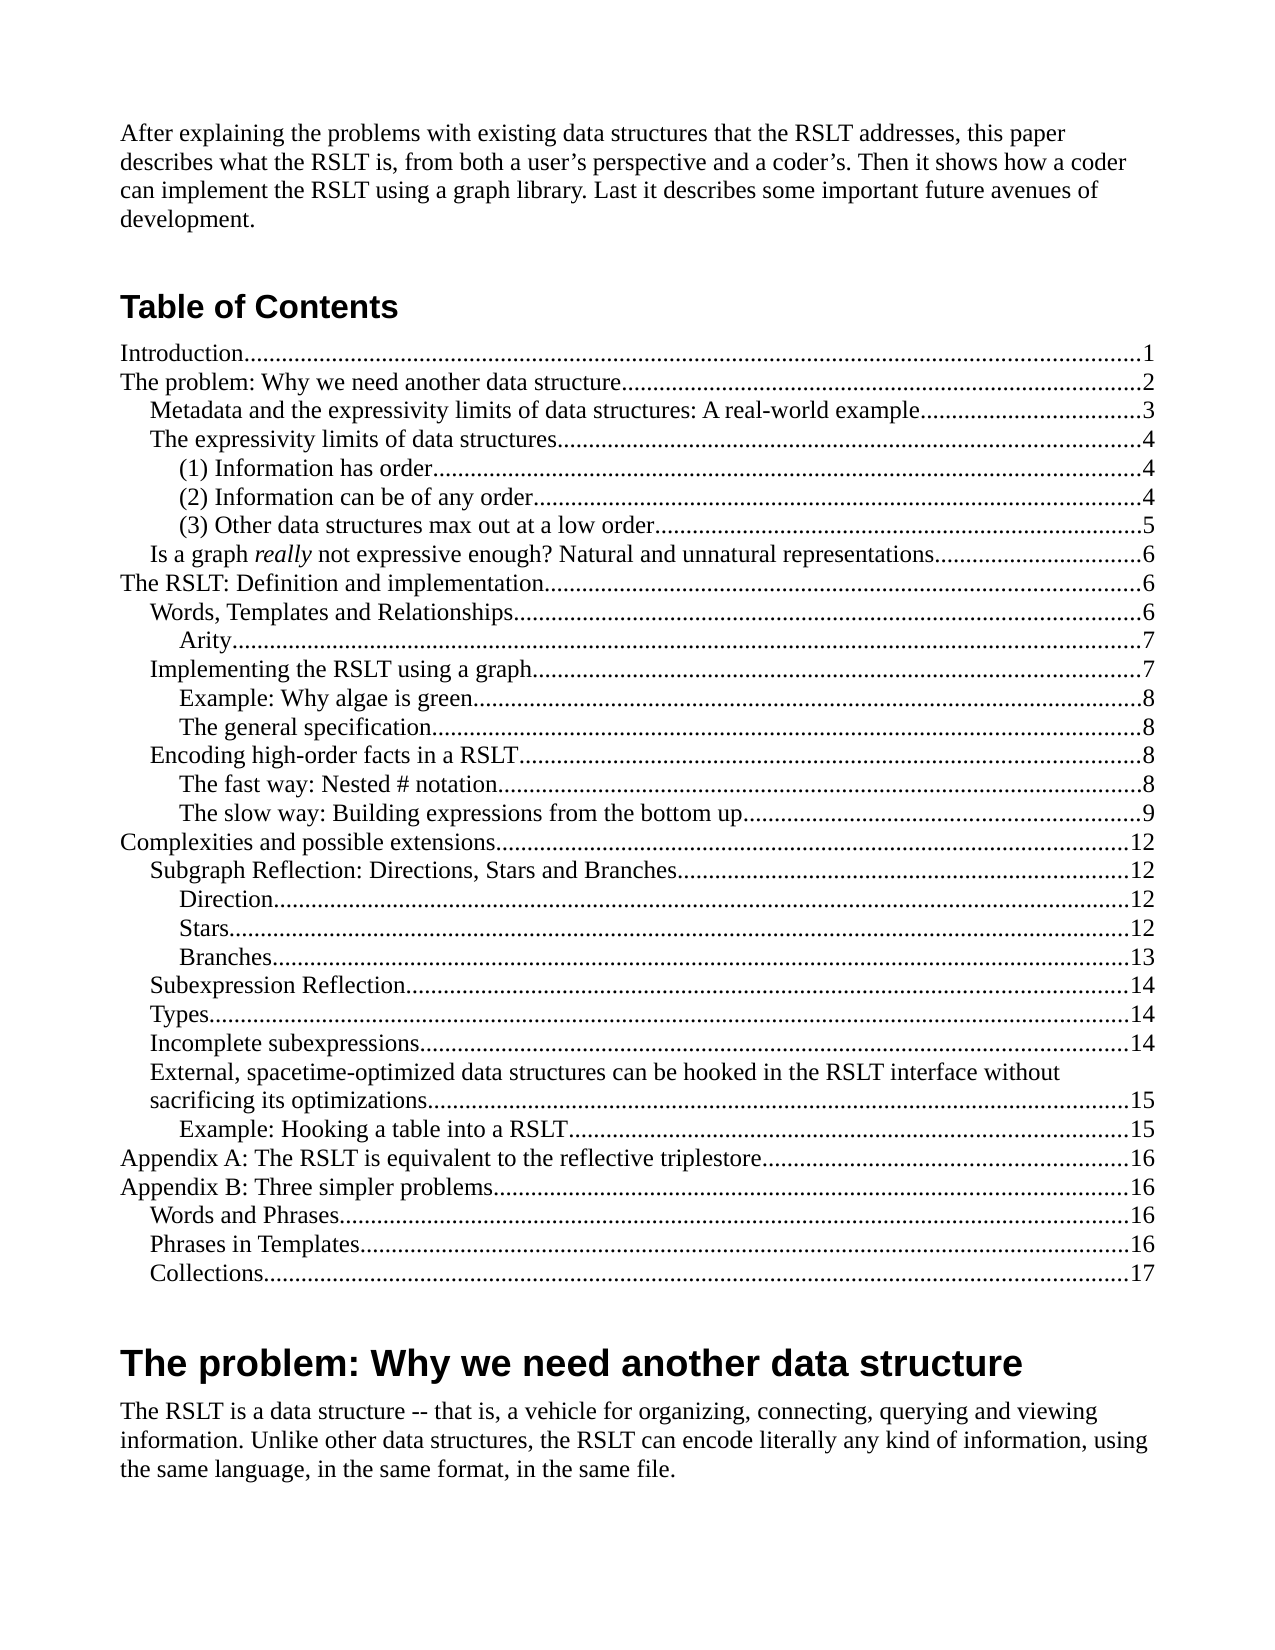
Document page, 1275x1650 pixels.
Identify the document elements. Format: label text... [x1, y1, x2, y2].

text Is a graph really not expressive enough? Natural and unnatural representations. 6 [149, 539, 1155, 568]
text Encoding high-order facts in a RSLT 8 [149, 740, 1155, 769]
text Appendix B: Three simpler problems 16 [120, 1172, 1155, 1200]
text Arity 7 [179, 625, 1155, 654]
text Words, Templates and Relationships 6 [149, 597, 1155, 625]
text Implementing the RSLT using a graph 7 [149, 654, 1155, 683]
text Complexities and possible extensions 12 [120, 827, 1155, 855]
text Subexpression Reflection 14 [149, 970, 1155, 999]
text Types 14 [149, 999, 1155, 1028]
text The RSLT: Definition and implementation 6 [120, 568, 1155, 597]
text After explaining the problems with existing data structures that the RSLT addresses, this paper describes what the RSLT is, from both a user’s perspective and a coder’s. Then it shows how a coder can implement the RSLT using a graph library. Last it describes some important future avenues of development. [120, 118, 1155, 233]
text The expressivity limits of data structures 4 [149, 424, 1155, 453]
text Example: Hooking a table into a RSLT 15 [179, 1114, 1155, 1143]
text Subgraph Reflection: Directions, Stars and Branches 12 [149, 855, 1155, 884]
text Collections 17 [149, 1258, 1155, 1287]
text Phrases in Templates 16 [149, 1229, 1155, 1258]
text (3) Other data structures max out at a low order 5 [179, 510, 1155, 539]
subtitle Table of Contents [120, 287, 1155, 325]
text Direction 12 [179, 884, 1155, 913]
text The general specification 8 [179, 712, 1155, 740]
text Metadata and the expressivity limits of data structures: A real-world example 3 [149, 395, 1155, 424]
text Stars 12 [179, 913, 1155, 942]
text Words and Phrases 16 [149, 1200, 1155, 1229]
text Introduction 1 [120, 338, 1155, 367]
text (2) Information can be of any order 4 [179, 482, 1155, 510]
text Example: Why algae is green 8 [179, 683, 1155, 712]
text External, spacetime-optimized data structures can be hooked in the RSLT interface without sacrificing its optimizations 15 [149, 1057, 1155, 1114]
subtitle The problem: Why we need another data structure [120, 1340, 1155, 1384]
text Appendix A: The RSLT is equivalent to the reflective triplestore 16 [120, 1143, 1155, 1172]
text Branches 13 [179, 942, 1155, 970]
text The problem: Why we need another data structure 2 [120, 367, 1155, 395]
text Incomplete subexpressions 14 [149, 1028, 1155, 1057]
text The fast way: Nested # notation 8 [179, 769, 1155, 798]
text (1) Information has order 4 [179, 453, 1155, 482]
text The slow way: Building expressions from the bottom up 9 [179, 798, 1155, 827]
text The RSLT is a data structure -- that is, a vehicle for organizing, connecting, querying and viewing information. Unlike other data structures, the RSLT can encode literally any kind of information, using the same language, in the same format, in the same file. [120, 1396, 1155, 1483]
